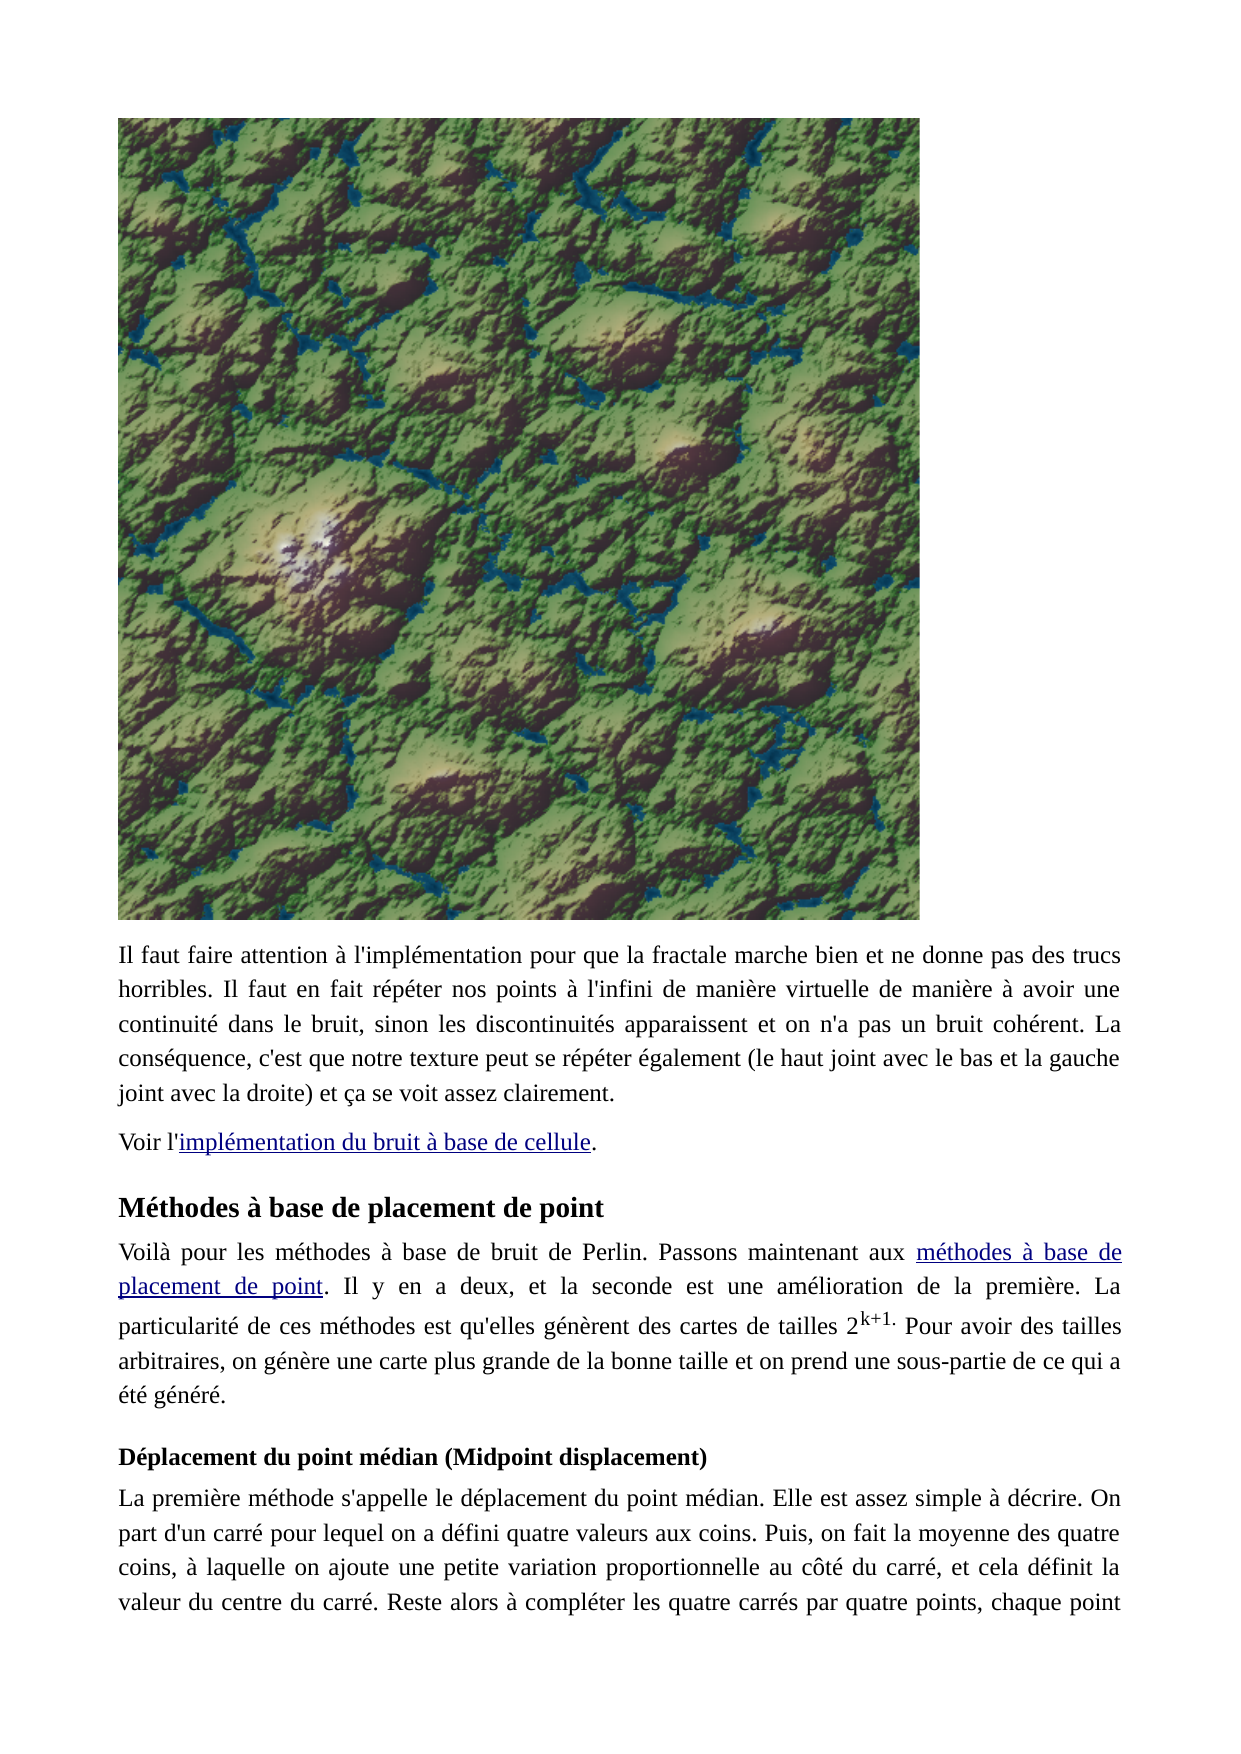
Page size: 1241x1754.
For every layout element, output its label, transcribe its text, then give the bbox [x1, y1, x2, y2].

text Voilà pour les méthodes à base de bruit de Perlin. Passons maintenant aux méthodes à base de placement de point. Il y en a deux, et la seconde est une amélioration de la première. La particularité de ces méthodes est qu'elles génèrent des cartes de tailles 2k+1. Pour avoir des tailles arbitraires, on génère une carte plus grande de la bonne taille et on prend une sous-partie de ce qui a été généré. [118, 1237, 1122, 1409]
subtitle Déplacement du point médian (Midpoint displacement) [118, 1442, 1122, 1471]
text Voir l'implémentation du bruit à base de cellule. [118, 1127, 1122, 1156]
text Il faut faire attention à l'implémentation pour que la fractale marche bien et ne donne pas des trucs horribles. Il faut en fait répéter nos points à l'infini de manière virtuelle de manière à avoir une continuité dans le bruit, sinon les discontinuités apparaissent et on n'a pas un bruit cohérent. La conséquence, c'est que notre texture peut se répéter également (le haut joint avec le bas et la gauche joint avec la droite) et ça se voit assez clairement. [118, 940, 1122, 1107]
text La première méthode s'appelle le déplacement du point médian. Elle est assez simple à décrire. On part d'un carré pour lequel on a défini quatre valeurs aux coins. Puis, on fait la moyenne des quatre coins, à laquelle on ajoute une petite variation proportionnelle au côté du carré, et cela définit la valeur du centre du carré. Reste alors à compléter les quatre carrés par quatre points, chaque point [118, 1483, 1122, 1615]
subtitle Méthodes à base de placement de point [118, 1191, 1122, 1224]
picture [118, 118, 920, 920]
